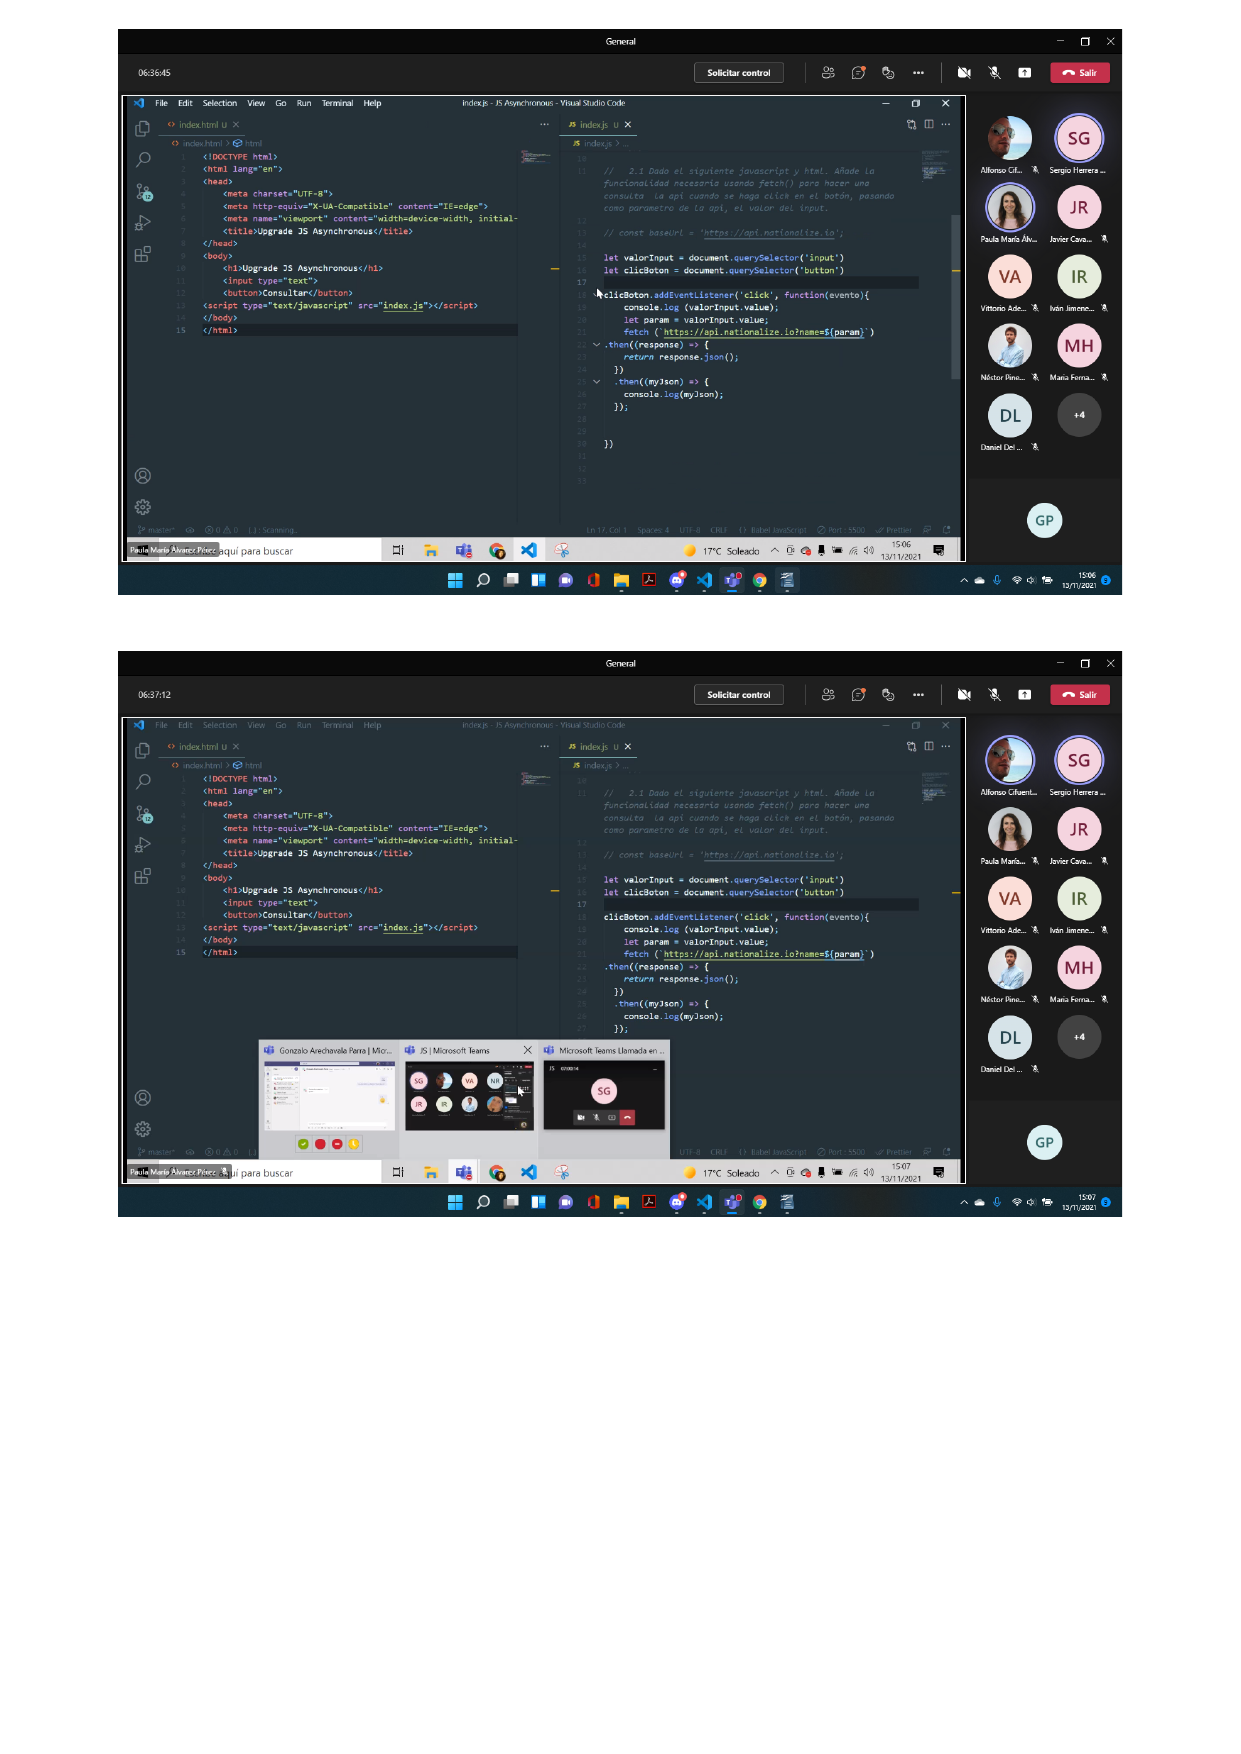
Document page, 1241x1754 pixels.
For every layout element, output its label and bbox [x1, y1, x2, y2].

picture [118, 651, 1123, 1217]
picture [118, 29, 1123, 595]
